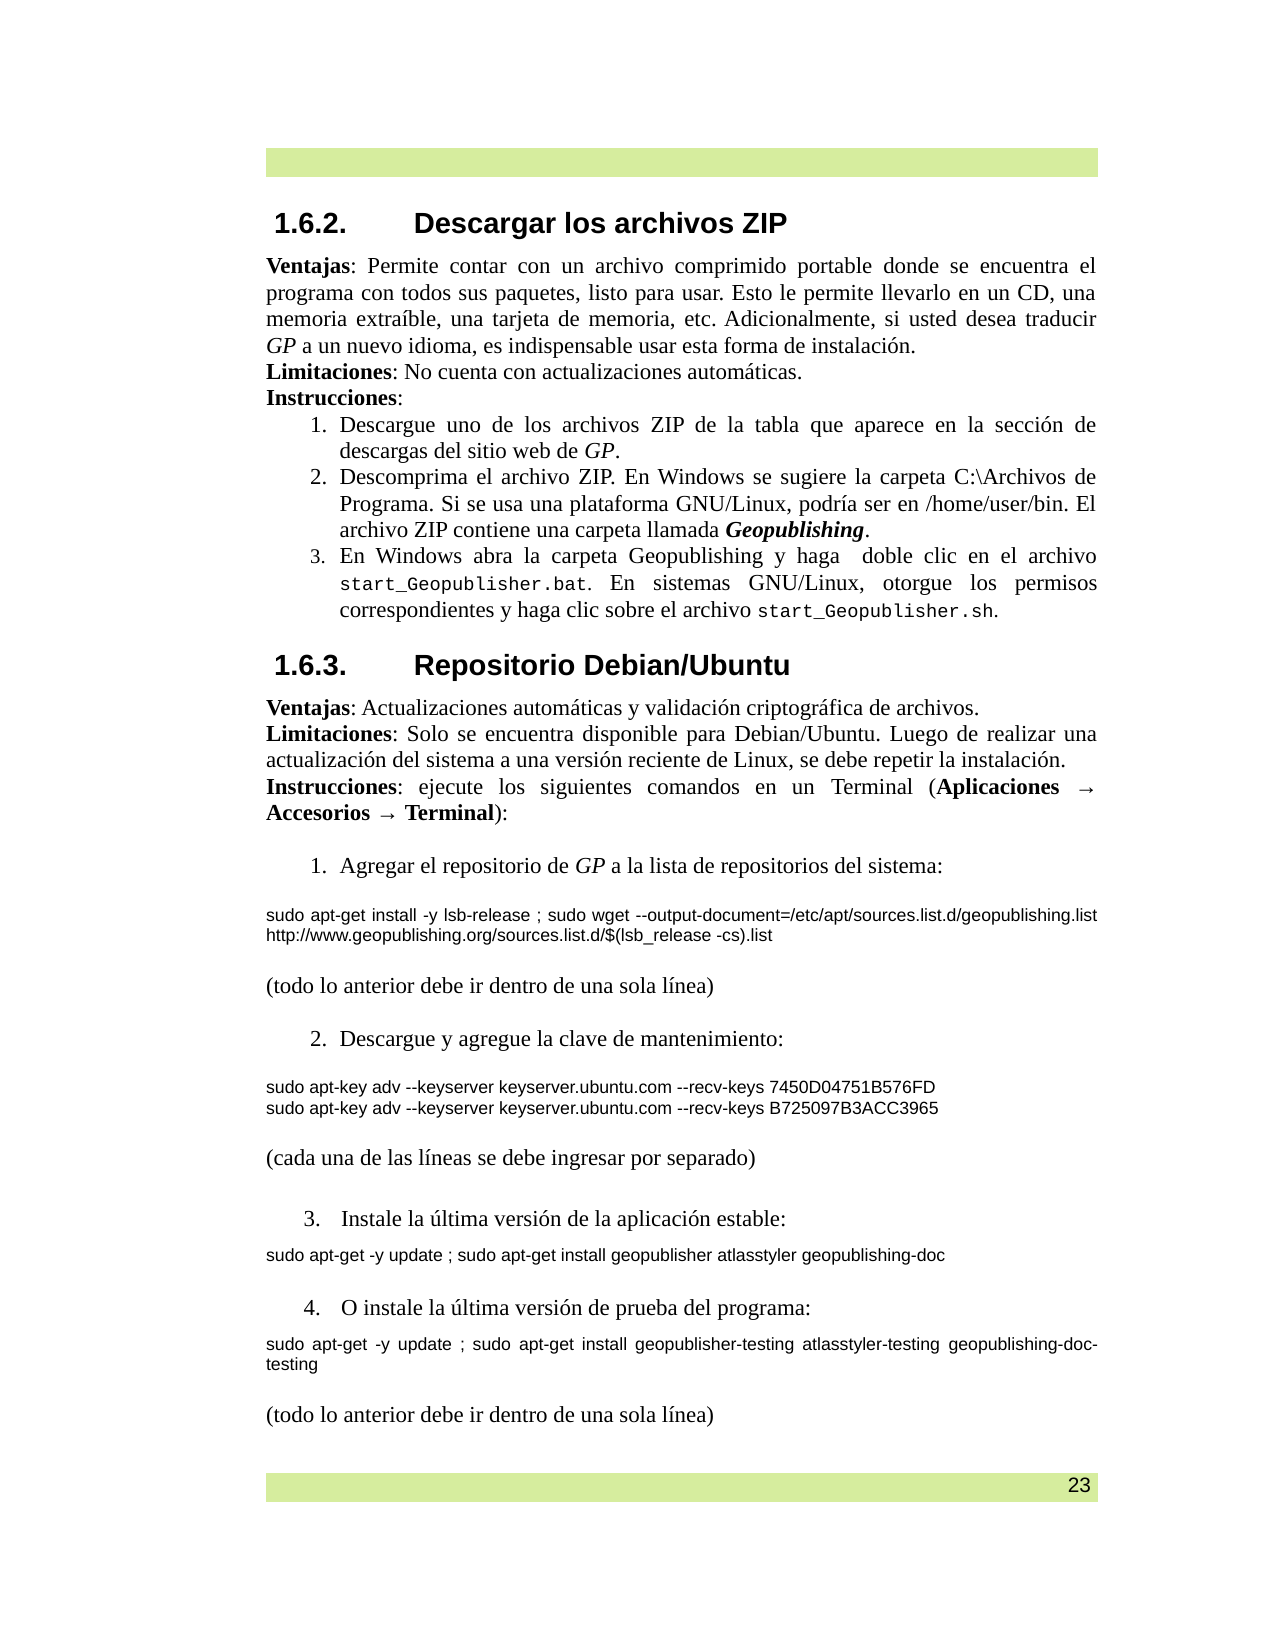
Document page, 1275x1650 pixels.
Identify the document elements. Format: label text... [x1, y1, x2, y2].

text sudo apt-get install -y lsb-release ; sudo wget --output-document=/etc/apt/sources.list.d/geopublishing.list http://www.geopublishing.org/sources.list.d/$(lsb_release -cs).list [266, 905, 1098, 946]
text Ventajas: Permite contar con un archivo comprimido portable donde se encuentra el programa con todos sus paquetes, listo para usar. Esto le permite llevarlo en un CD, una memoria extraíble, una tarjeta de memoria, etc. Adicionalmente, si usted desea traducir GP a un nuevo idioma, es indispensable usar esta forma de instalación. [266, 253, 1098, 358]
text sudo apt-key adv --keyserver keyserver.ubuntu.com --recv-keys 7450D04751B576FD [266, 1077, 1098, 1098]
list Descargue y agregue la clave de mantenimiento: [310, 1024, 1098, 1051]
text Limitaciones: No cuenta con actualizaciones automáticas. [266, 358, 1098, 384]
text (todo lo anterior debe ir dentro de una sola línea) [266, 1401, 1098, 1427]
list Agregar el repositorio de GP a la lista de repositorios del sistema: [310, 852, 1098, 878]
text (cada una de las líneas se debe ingresar por separado) [266, 1144, 1098, 1171]
subtitle Descargar los archivos ZIP [266, 207, 1098, 240]
text Instrucciones: [266, 384, 1098, 411]
text Limitaciones: Solo se encuentra disponible para Debian/Ubuntu. Luego de realizar una actualización del sistema a una versión reciente de Linux, se debe repetir la instalación. [266, 720, 1098, 773]
list Descargue uno de los archivos ZIP de la tabla que aparece en la sección de descargas del sitio web de GP. [310, 411, 1098, 463]
list Descomprima el archivo ZIP. En Windows se sugiere la carpeta C:\Archivos de Programa. Si se usa una plataforma GNU/Linux, podría ser en /home/user/bin. El archivo ZIP contiene una carpeta llamada Geopublishing. [310, 463, 1098, 542]
list O instale la última versión de prueba del programa: [303, 1292, 1098, 1321]
text Instrucciones: ejecute los siguientes comandos en un Terminal (Aplicaciones → Accesorios → Terminal): [266, 773, 1098, 826]
list Instale la última versión de la aplicación estable: [303, 1203, 1098, 1233]
subtitle Repositorio Debian/Ubuntu [266, 648, 1098, 681]
text Ventajas: Actualizaciones automáticas y validación criptográfica de archivos. [266, 694, 1098, 720]
text (todo lo anterior debe ir dentro de una sola línea) [266, 972, 1098, 998]
text sudo apt-get -y update ; sudo apt-get install geopublisher atlasstyler geopublishing-doc [266, 1245, 1098, 1265]
text sudo apt-get -y update ; sudo apt-get install geopublisher-testing atlasstyler-testing geopublishing-doc-testing [266, 1334, 1098, 1374]
list En Windows abra la carpeta Geopublishing y haga doble clic en el archivo start_Geopublisher.bat. En sistemas GNU/Linux, otorgue los permisos correspondientes y haga clic sobre el archivo start_Geopublisher.sh. [310, 542, 1098, 623]
text sudo apt-key adv --keyserver keyserver.ubuntu.com --recv-keys B725097B3ACC3965 [266, 1098, 1098, 1118]
